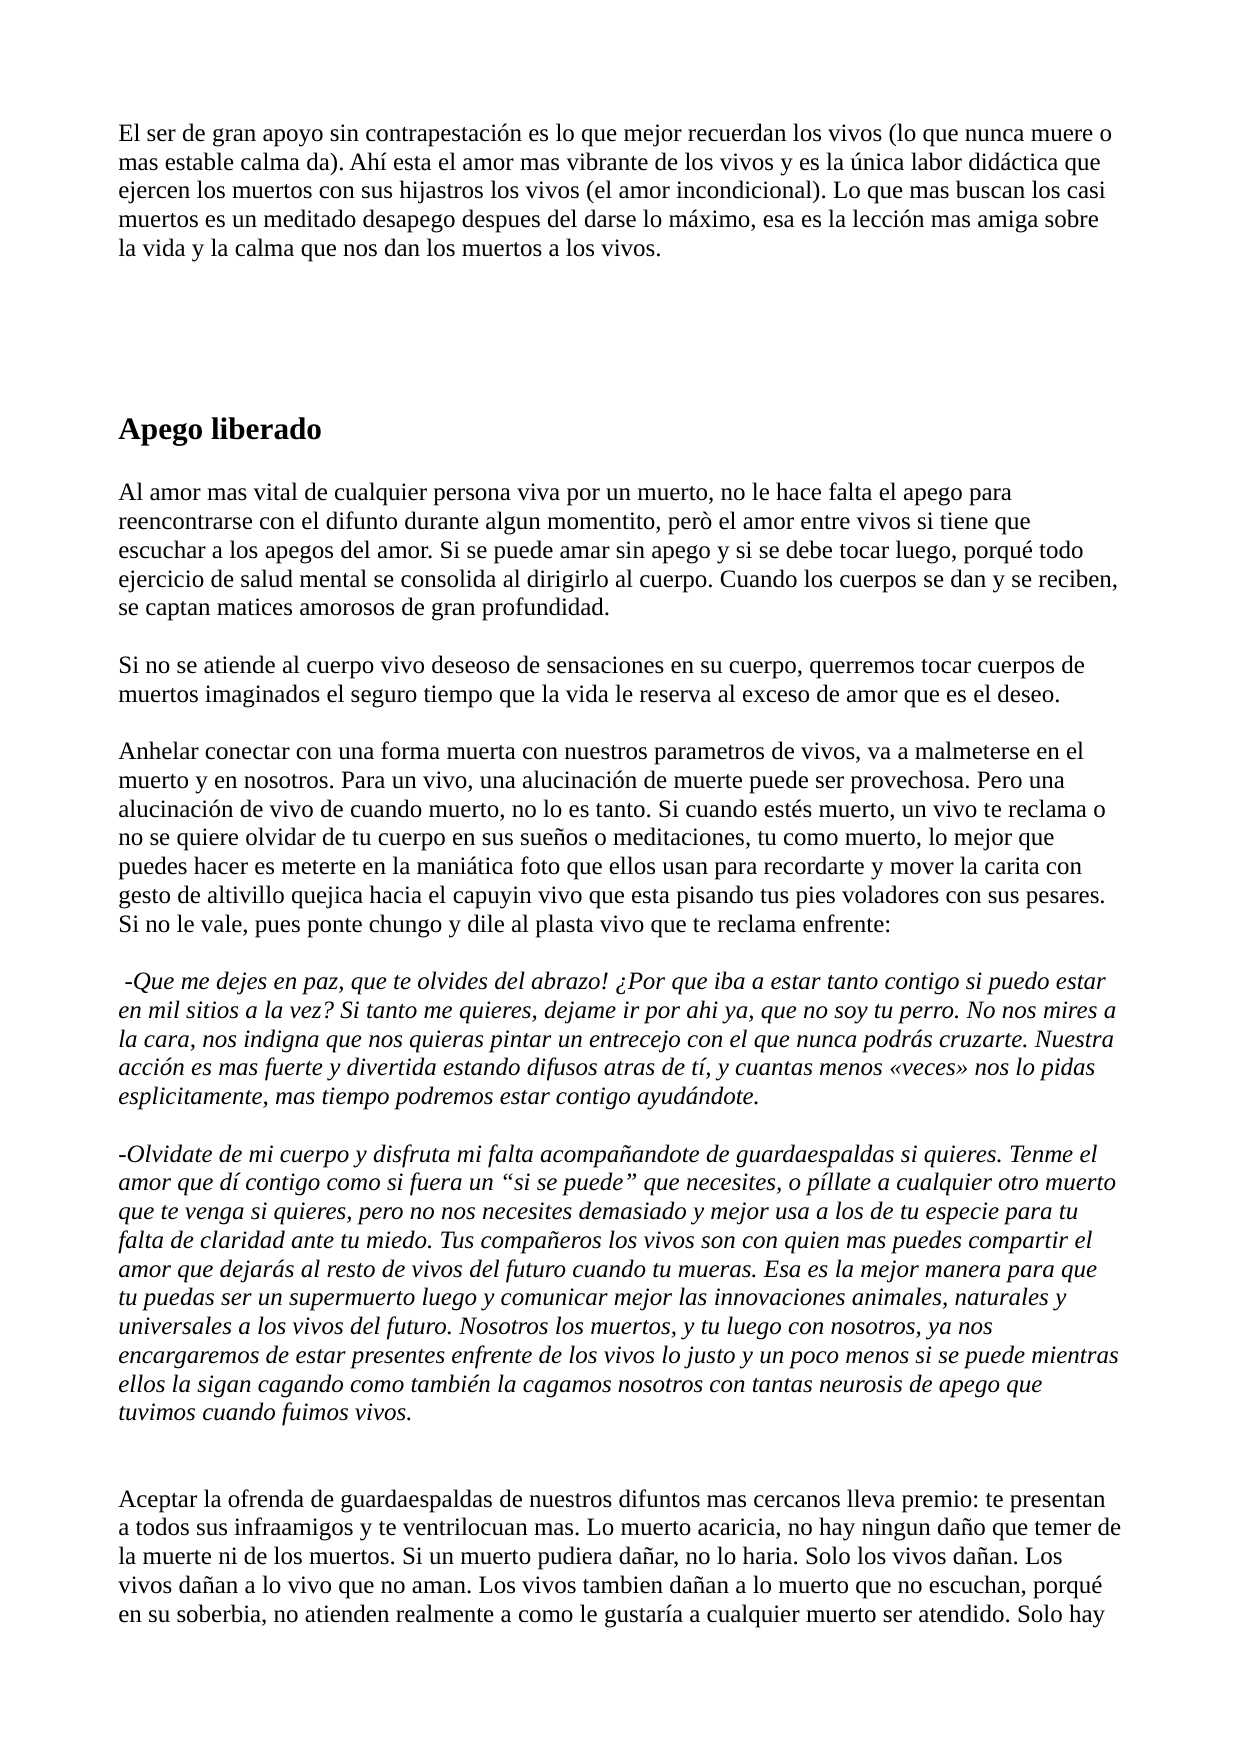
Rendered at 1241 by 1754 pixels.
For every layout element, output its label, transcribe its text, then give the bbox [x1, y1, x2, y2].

text Aceptar la ofrenda de guardaespaldas de nuestros difuntos mas cercanos lleva premio: te presentan a todos sus infraamigos y te ventrilocuan mas. Lo muerto acaricia, no hay ningun daño que temer de la muerte ni de los muertos. Si un muerto pudiera dañar, no lo haria. Solo los vivos dañan. Los vivos dañan a lo vivo que no aman. Los vivos tambien dañan a lo muerto que no escuchan, porqué en su soberbia, no atienden realmente a como le gustaría a cualquier muerto ser atendido. Solo hay [118, 1484, 1122, 1627]
text Si no le vale, pues ponte chungo y dile al plasta vivo que te reclama enfrente: [118, 909, 1122, 937]
text Apego liberado [118, 410, 1122, 446]
text Si no se atiende al cuerpo vivo deseoso de sensaciones en su cuerpo, querremos tocar cuerpos de muertos imaginados el seguro tiempo que la vida le reserva al exceso de amor que es el deseo. [118, 650, 1122, 707]
text -Que me dejes en paz, que te olvides del abrazo! ¿Por que iba a estar tanto contigo si puedo estar en mil sitios a la vez? Si tanto me quieres, dejame ir por ahi ya, que no soy tu perro. No nos mires a la cara, nos indigna que nos quieras pintar un entrecejo con el que nunca podrás cruzarte. Nuestra acción es mas fuerte y divertida estando difusos atras de tí, y cuantas menos «veces» nos lo pidas esplicitamente, mas tiempo podremos estar contigo ayudándote. [118, 966, 1122, 1110]
text -Olvidate de mi cuerpo y disfruta mi falta acompañandote de guardaespaldas si quieres. Tenme el amor que dí contigo como si fuera un “si se puede” que necesites, o píllate a cualquier otro muerto que te venga si quieres, pero no nos necesites demasiado y mejor usa a los de tu especie para tu falta de claridad ante tu miedo. Tus compañeros los vivos son con quien mas puedes compartir el amor que dejarás al resto de vivos del futuro cuando tu mueras. Esa es la mejor manera para que tu puedas ser un supermuerto luego y comunicar mejor las innovaciones animales, naturales y universales a los vivos del futuro. Nosotros los muertos, y tu luego con nosotros, ya nos encargaremos de estar presentes enfrente de los vivos lo justo y un poco menos si se puede mientras ellos la sigan cagando como también la cagamos nosotros con tantas neurosis de apego que tuvimos cuando fuimos vivos. [118, 1139, 1122, 1426]
text Anhelar conectar con una forma muerta con nuestros parametros de vivos, va a malmeterse en el muerto y en nosotros. Para un vivo, una alucinación de muerte puede ser provechosa. Pero una alucinación de vivo de cuando muerto, no lo es tanto. Si cuando estés muerto, un vivo te reclama o no se quiere olvidar de tu cuerpo en sus sueños o meditaciones, tu como muerto, lo mejor que puedes hacer es meterte en la maniática foto que ellos usan para recordarte y mover la carita con gesto de altivillo quejica hacia el capuyin vivo que esta pisando tus pies voladores con sus pesares. [118, 736, 1122, 909]
text El ser de gran apoyo sin contrapestación es lo que mejor recuerdan los vivos (lo que nunca muere o mas estable calma da). Ahí esta el amor mas vibrante de los vivos y es la única labor didáctica que ejercen los muertos con sus hijastros los vivos (el amor incondicional). Lo que mas buscan los casi muertos es un meditado desapego despues del darse lo máximo, esa es la lección mas amiga sobre la vida y la calma que nos dan los muertos a los vivos. [118, 118, 1122, 262]
text Al amor mas vital de cualquier persona viva por un muerto, no le hace falta el apego para reencontrarse con el difunto durante algun momentito, però el amor entre vivos si tiene que escuchar a los apegos del amor. Si se puede amar sin apego y si se debe tocar luego, porqué todo ejercicio de salud mental se consolida al dirigirlo al cuerpo. Cuando los cuerpos se dan y se reciben, se captan matices amorosos de gran profundidad. [118, 477, 1122, 621]
